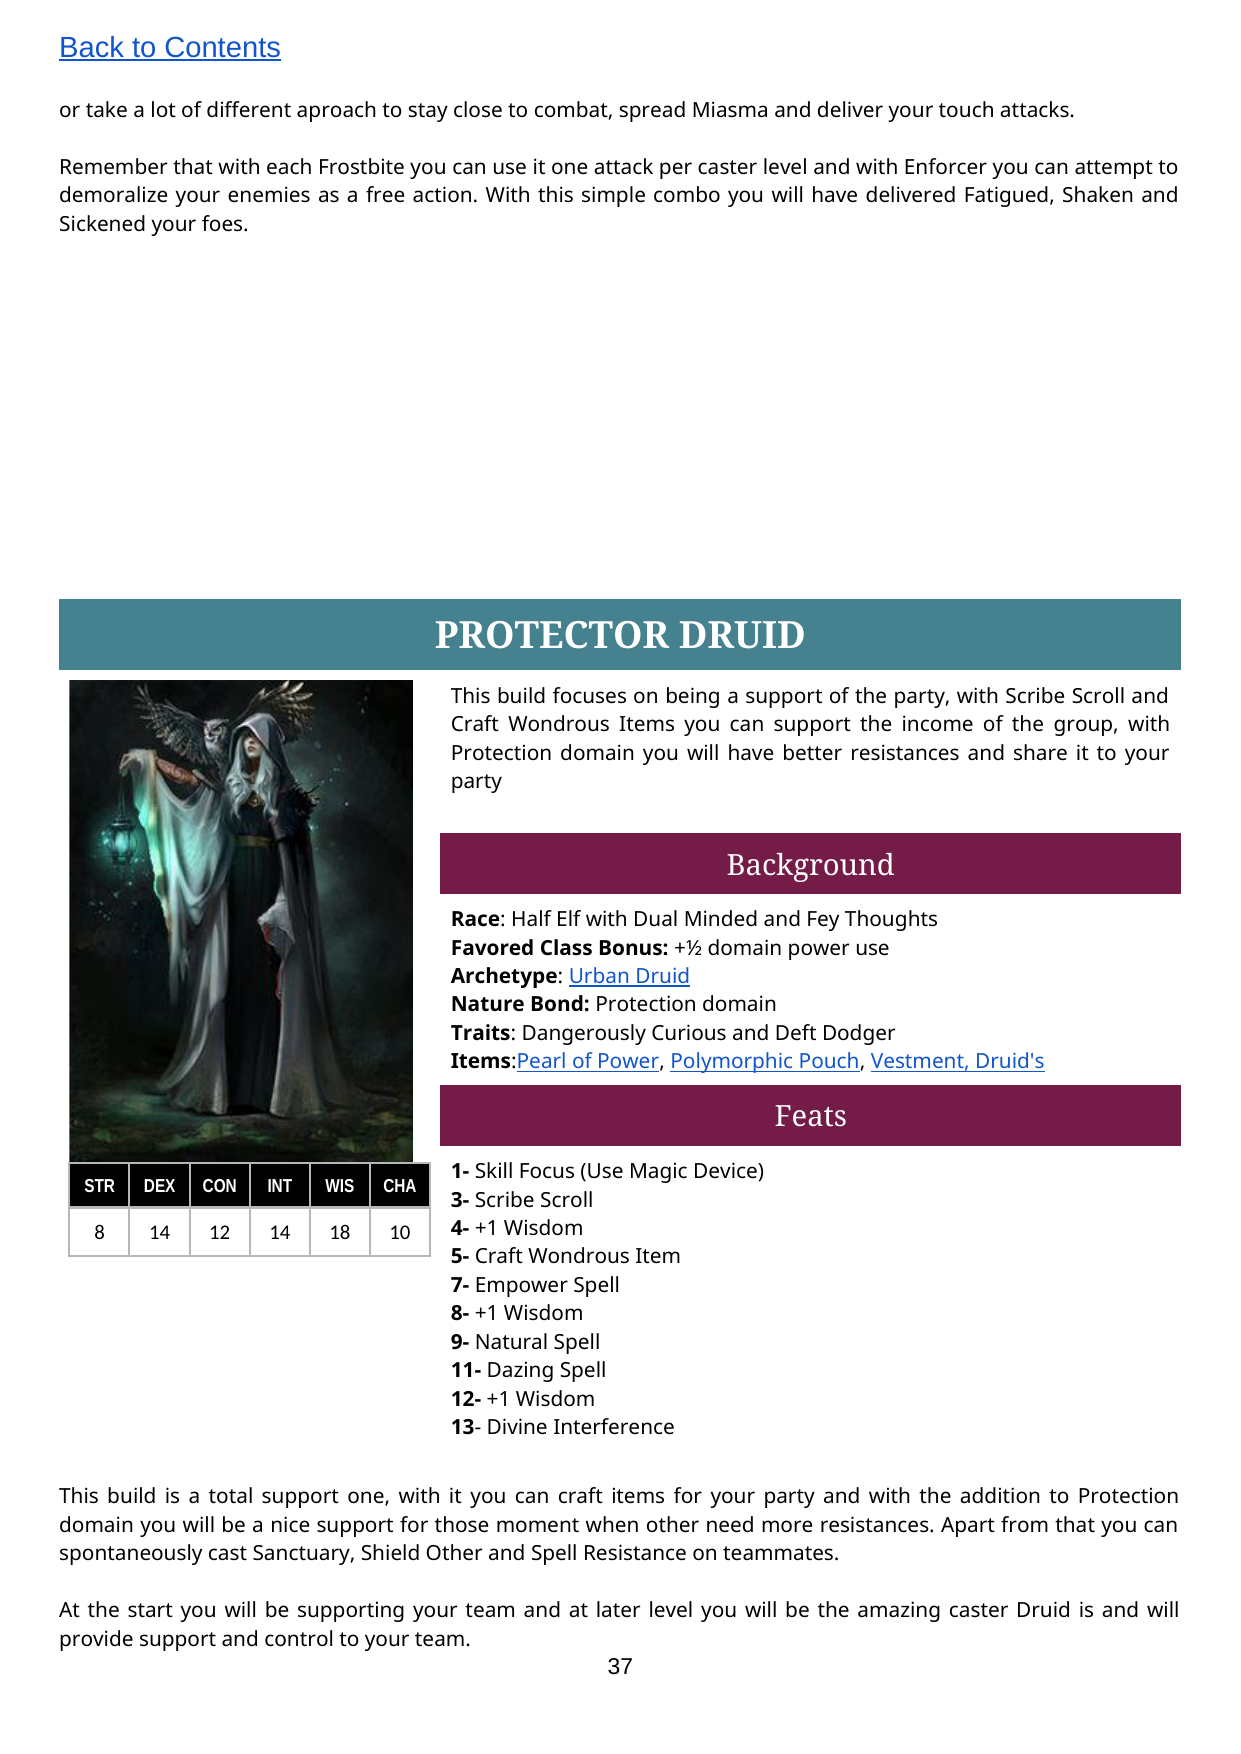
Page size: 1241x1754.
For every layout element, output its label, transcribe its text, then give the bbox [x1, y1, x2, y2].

text Remember that with each Frostbite you can use it one attack per caster level and with Enforcer you can attempt to demoralize your enemies as a free action. With this simple combo you will have delivered Fatigued, Shaken and Sickened your foes. [59, 152, 1181, 237]
table_cell 1- Skill Focus (Use Magic Device) 3- Scribe Scroll 4- +1 Wisdom 5- Craft Wondrous Item 7- Empower Spell 8- +1 Wisdom 9- Natural Spell 11- Dazing Spell 12- +1 Wisdom 13- Divine Interference [440, 1146, 1181, 1451]
table_header WIS [311, 1164, 369, 1206]
table_cell This build focuses on being a support of the party, with Scribe Scroll and Craft Wondrous Items you can support the income of the group, with Protection domain you will have better resistances and share it to your party [440, 670, 1181, 833]
text This build is a total support one, with it you can craft items for your party and with the addition to Protection domain you will be a nice support for those moment when other need more resistances. Apart from that you can spontaneously cast Sanctuary, Shield Other and Spell Resistance on teammates. [59, 1482, 1181, 1567]
table_header DEX [130, 1164, 189, 1206]
table_header PROTECTOR DRUID [59, 599, 1181, 670]
picture [69, 680, 413, 1162]
table_cell Feats [440, 1085, 1181, 1146]
text At the start you will be supporting your team and at later level you will be the amazing caster Druid is and will provide support and control to your team. [59, 1595, 1181, 1652]
table_cell 14 [130, 1209, 189, 1255]
table_header CHA [371, 1164, 429, 1206]
text or take a lot of different aproach to stay close to combat, spread Miasma and deliver your touch attacks. [59, 95, 1181, 123]
table_cell 10 [371, 1209, 429, 1255]
table_cell Race: Half Elf with Dual Minded and Fey Thoughts Favored Class Bonus: +½ domain power use Archetype: Urban Druid Nature Bond: Protection domain Traits: Dangerously Curious and Deft Dodger Items:Pearl of Power, Polymorphic Pouch, Vestment, Druid's [440, 894, 1181, 1085]
table_cell [59, 670, 440, 1451]
table_header INT [251, 1164, 309, 1206]
table_cell 18 [311, 1209, 369, 1255]
table_cell 8 [70, 1209, 128, 1255]
table_header STR [70, 1164, 128, 1206]
table_cell 12 [191, 1209, 249, 1255]
table_cell Background [440, 833, 1181, 894]
table_cell 14 [251, 1209, 309, 1255]
table_header CON [191, 1164, 249, 1206]
